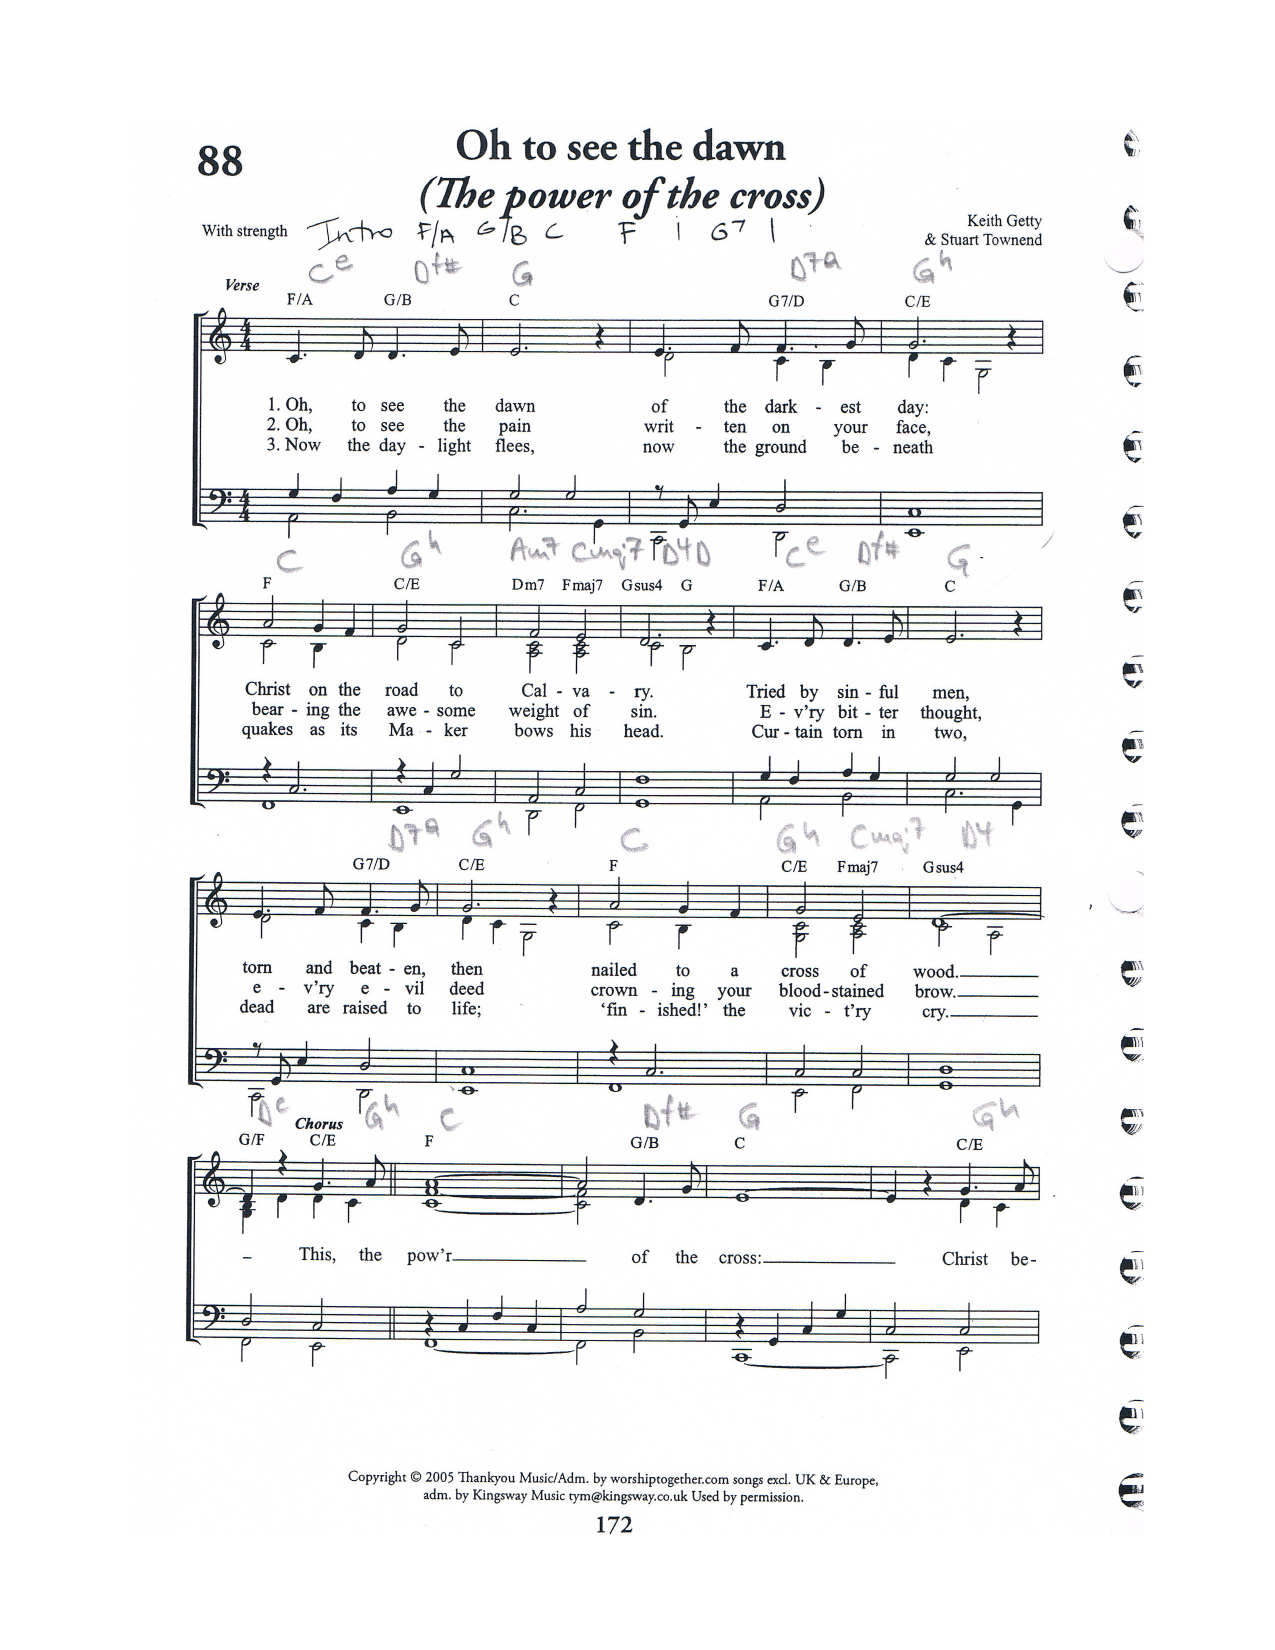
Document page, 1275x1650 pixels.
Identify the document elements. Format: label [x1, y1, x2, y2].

picture [131, 118, 1144, 1535]
